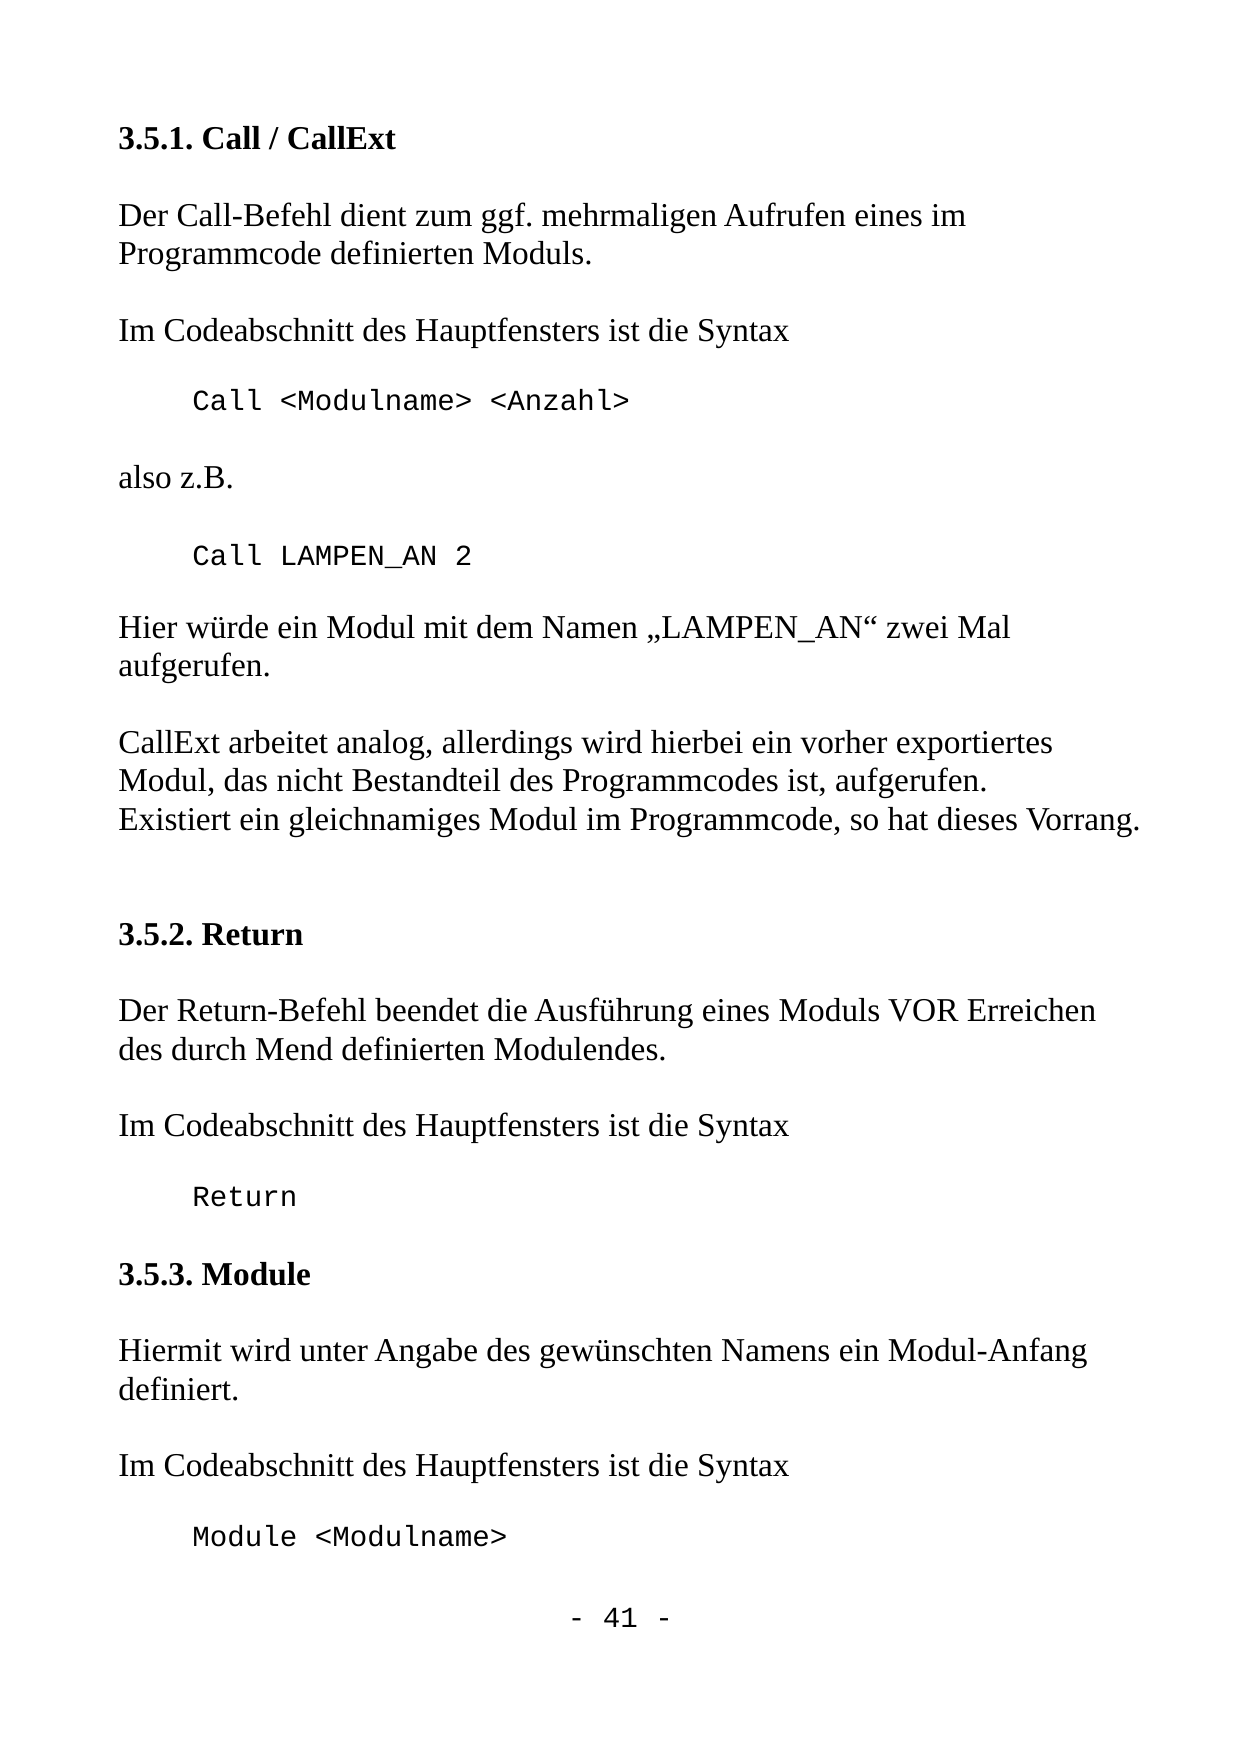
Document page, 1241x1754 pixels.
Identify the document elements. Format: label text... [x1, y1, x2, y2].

text Im Codeabschnitt des Hauptfensters ist die Syntax [118, 1445, 1122, 1484]
text Der Return-Befehl beendet die Ausführung eines Moduls VOR Erreichen des durch Mend definierten Modulendes. [118, 991, 1122, 1067]
text 3.5.2. Return [118, 914, 1122, 952]
text Existiert ein gleichnamiges Modul im Programmcode, so hat dieses Vorrang. [118, 799, 1146, 837]
text Call LAMPEN_AN 2 [118, 534, 1122, 574]
text CallExt arbeitet analog, allerdings wird hierbei ein vorher exportiertes Modul, das nicht Bestandteil des Programmcodes ist, aufgerufen. [118, 722, 1122, 799]
text Module <Modulname> [118, 1522, 1122, 1555]
text Der Call-Befehl dient zum ggf. mehrmaligen Aufrufen eines im Programmcode definierten Moduls. [118, 195, 1122, 271]
text Return [118, 1182, 1122, 1215]
text 3.5.3. Module [118, 1254, 1122, 1292]
text Hiermit wird unter Angabe des gewünschten Namens ein Modul-Anfang definiert. [118, 1330, 1122, 1407]
text Hier würde ein Modul mit dem Namen „LAMPEN_AN“ zwei Mal aufgerufen. [118, 607, 1122, 684]
text 3.5.1. Call / CallExt [118, 118, 1122, 156]
text Call <Modulname> <Anzahl> [118, 386, 1122, 419]
text Im Codeabschnitt des Hauptfensters ist die Syntax [118, 310, 1122, 348]
text also z.B. [118, 458, 1122, 496]
text Im Codeabschnitt des Hauptfensters ist die Syntax [118, 1106, 1122, 1144]
